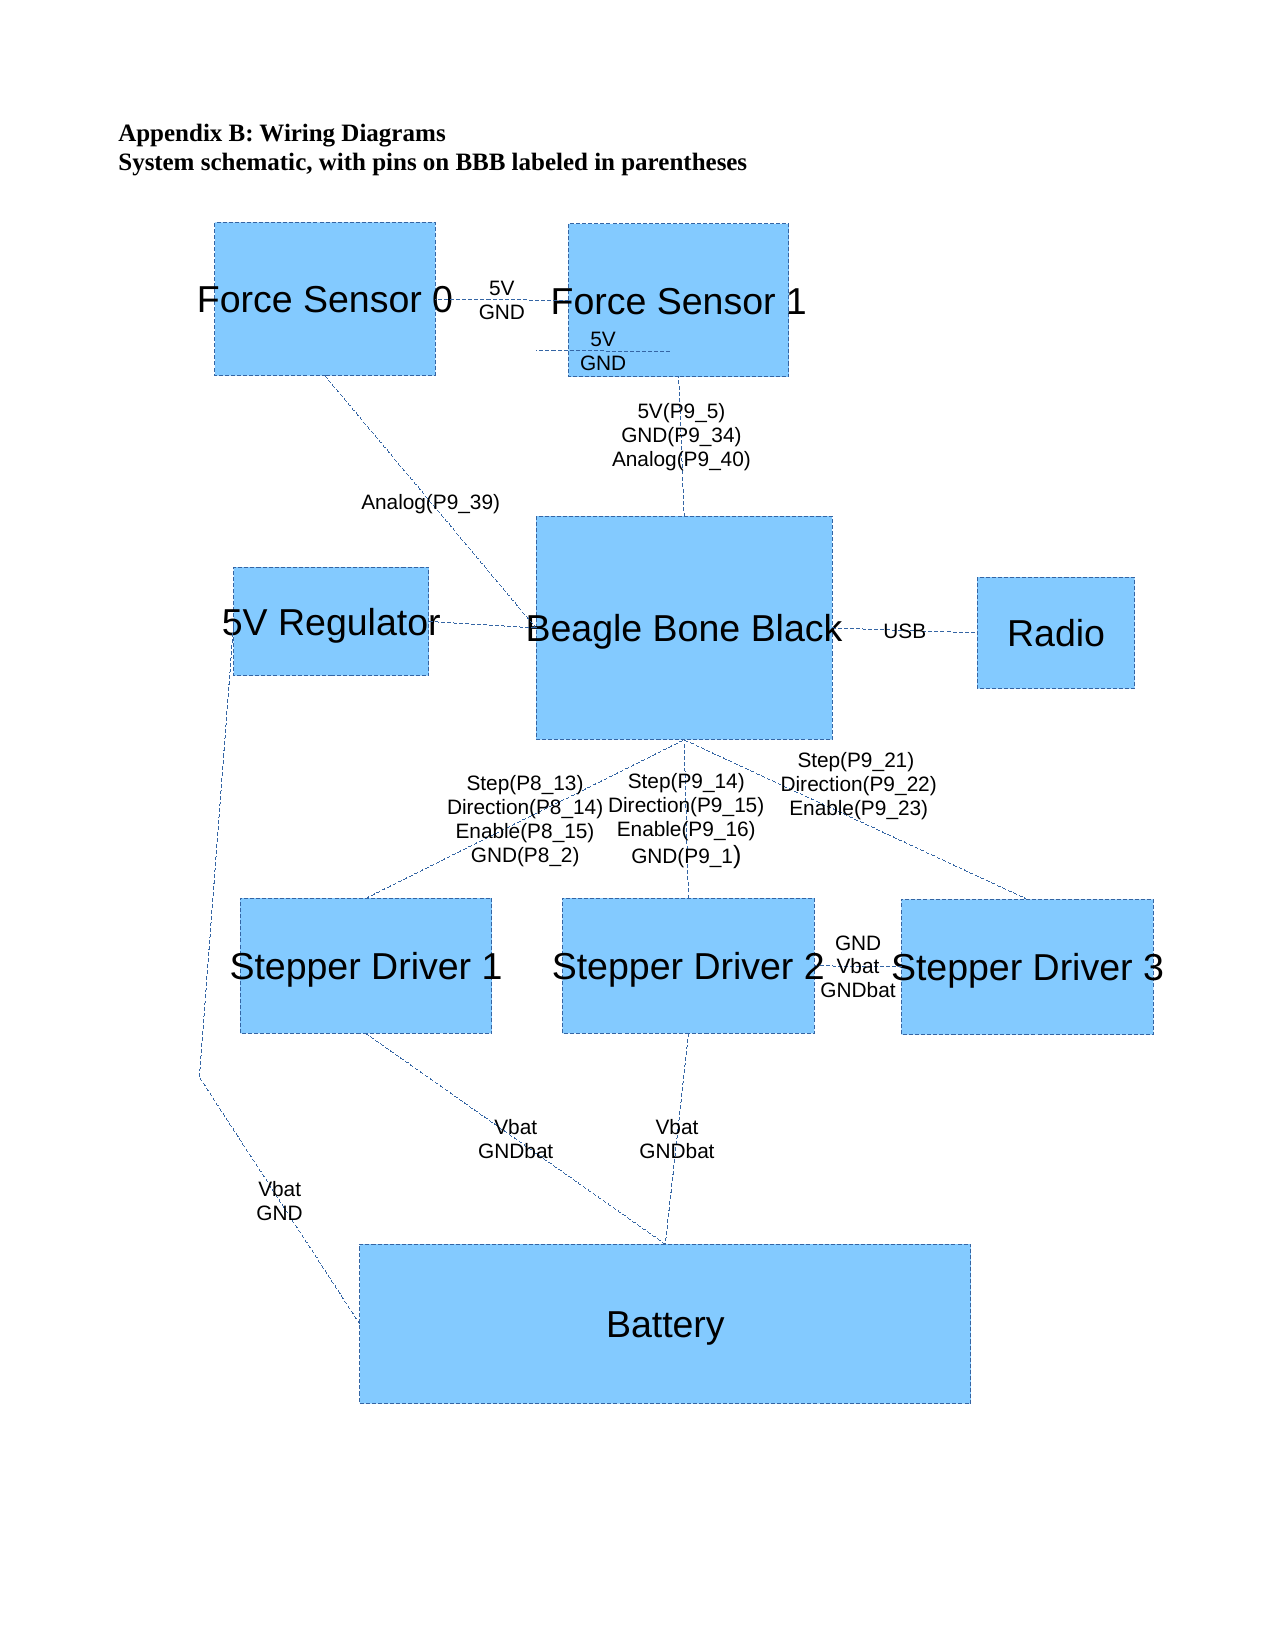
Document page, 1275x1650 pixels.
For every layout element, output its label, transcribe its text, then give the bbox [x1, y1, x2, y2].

text Appendix B: Wiring Diagrams [118, 118, 1157, 147]
text System schematic, with pins on BBB labeled in parentheses [118, 147, 1157, 176]
